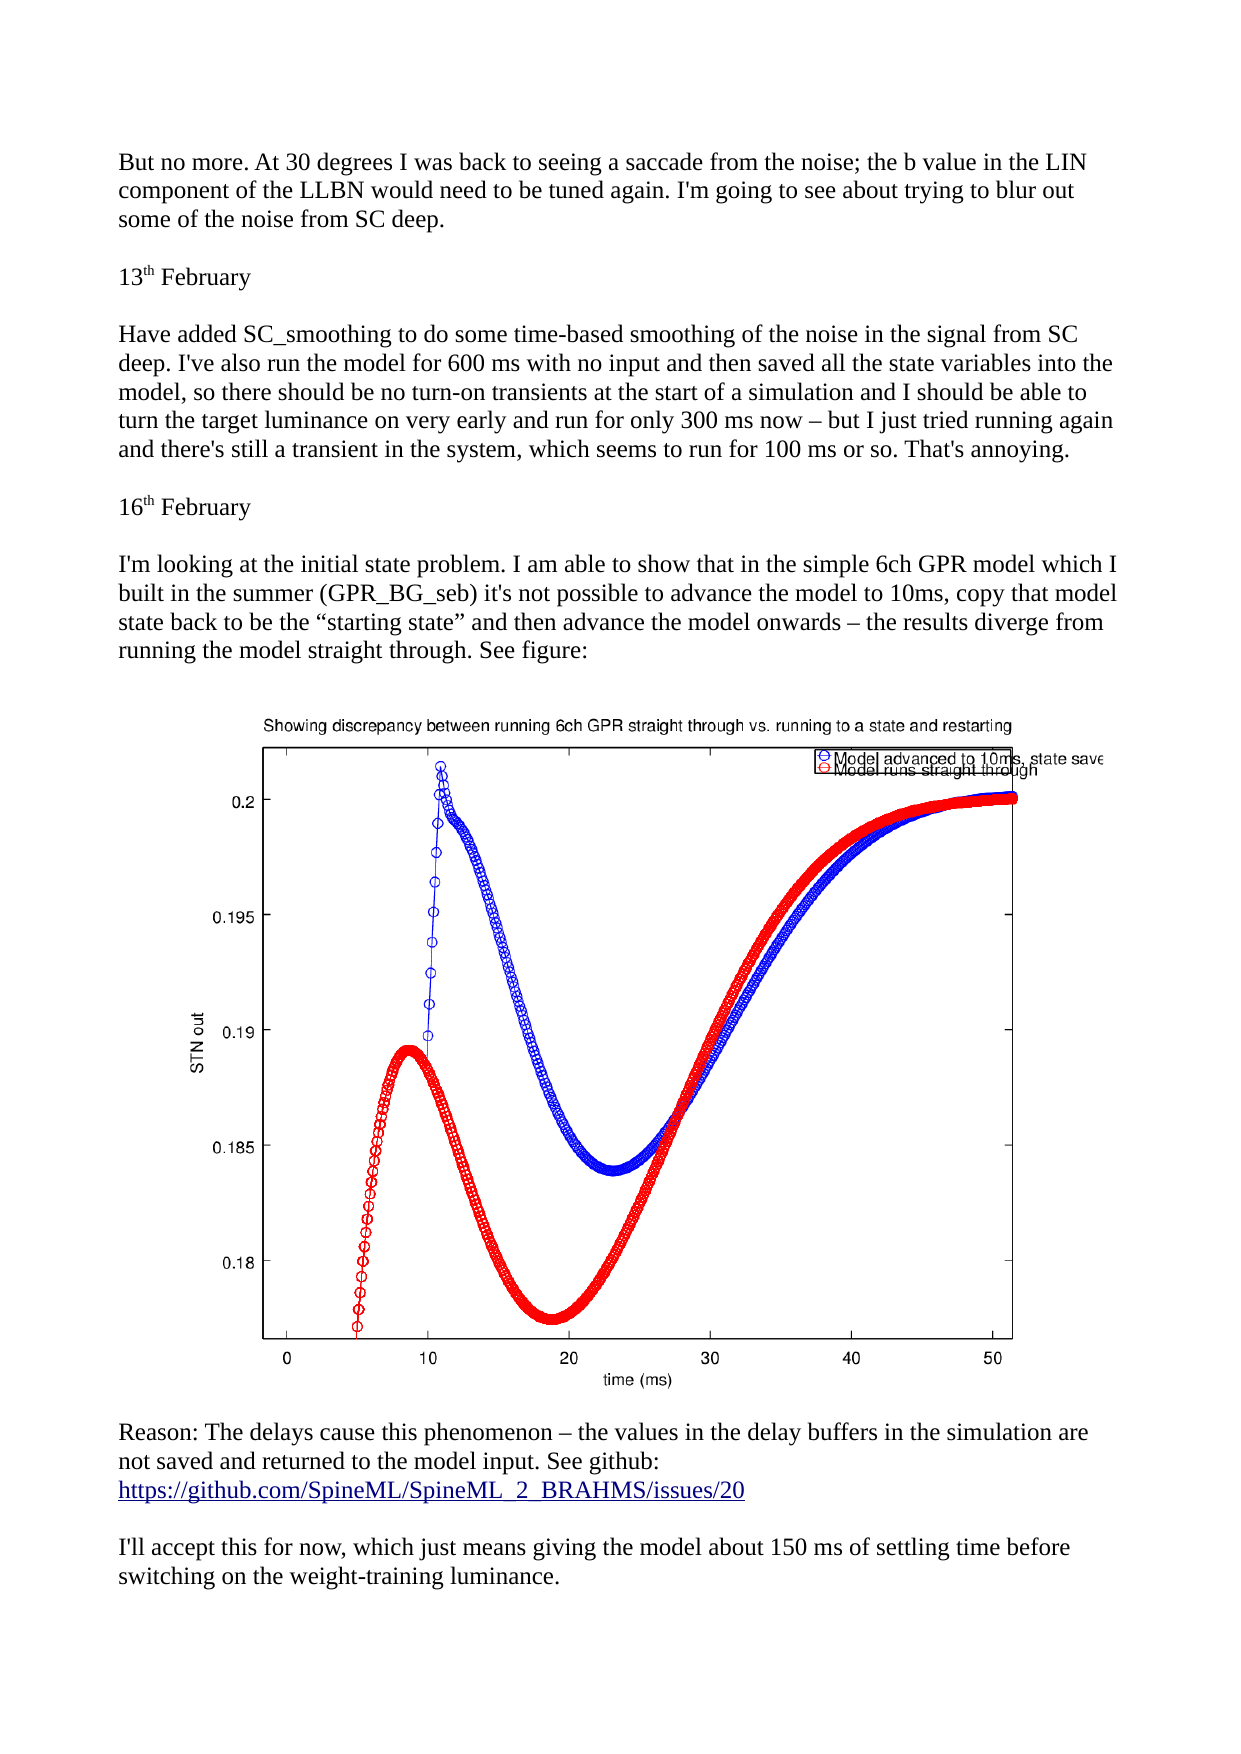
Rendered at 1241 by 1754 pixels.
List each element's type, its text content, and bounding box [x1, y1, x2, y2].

text I'll accept this for now, which just means giving the model about 150 ms of settling time before switching on the weight-training luminance. [118, 1532, 1122, 1590]
text Reason: The delays cause this phenomenon – the values in the delay buffers in the simulation are not saved and returned to the model input. See github: https://github.com/SpineML/SpineML_2_BRAHMS/issues/20 [118, 693, 1122, 1504]
text I'm looking at the initial state problem. I am able to show that in the simple 6ch GPR model which I built in the summer (GPR_BG_seb) it's not possible to advance the model to 10ms, copy that model state back to be the “starting state” and then advance the model onwards – the results diverge from running the model straight through. See figure: [118, 549, 1122, 664]
text But no more. At 30 degrees I was back to seeing a saccade from the noise; the b value in the LIN component of the LLBN would need to be tuned again. I'm going to see about trying to blur out some of the noise from SC deep. [118, 147, 1122, 233]
text 16th February [118, 492, 1122, 521]
text 13th February [118, 262, 1122, 291]
picture [137, 693, 1104, 1418]
text Have added SC_smoothing to do some time-based smoothing of the noise in the signal from SC deep. I've also run the model for 600 ms with no input and then saved all the state variables into the model, so there should be no turn-on transients at the start of a simulation and I should be able to turn the target luminance on very early and run for only 300 ms now – but I just tried running again and there's still a transient in the system, which seems to run for 100 ms or so. That's annoying. [118, 319, 1122, 463]
